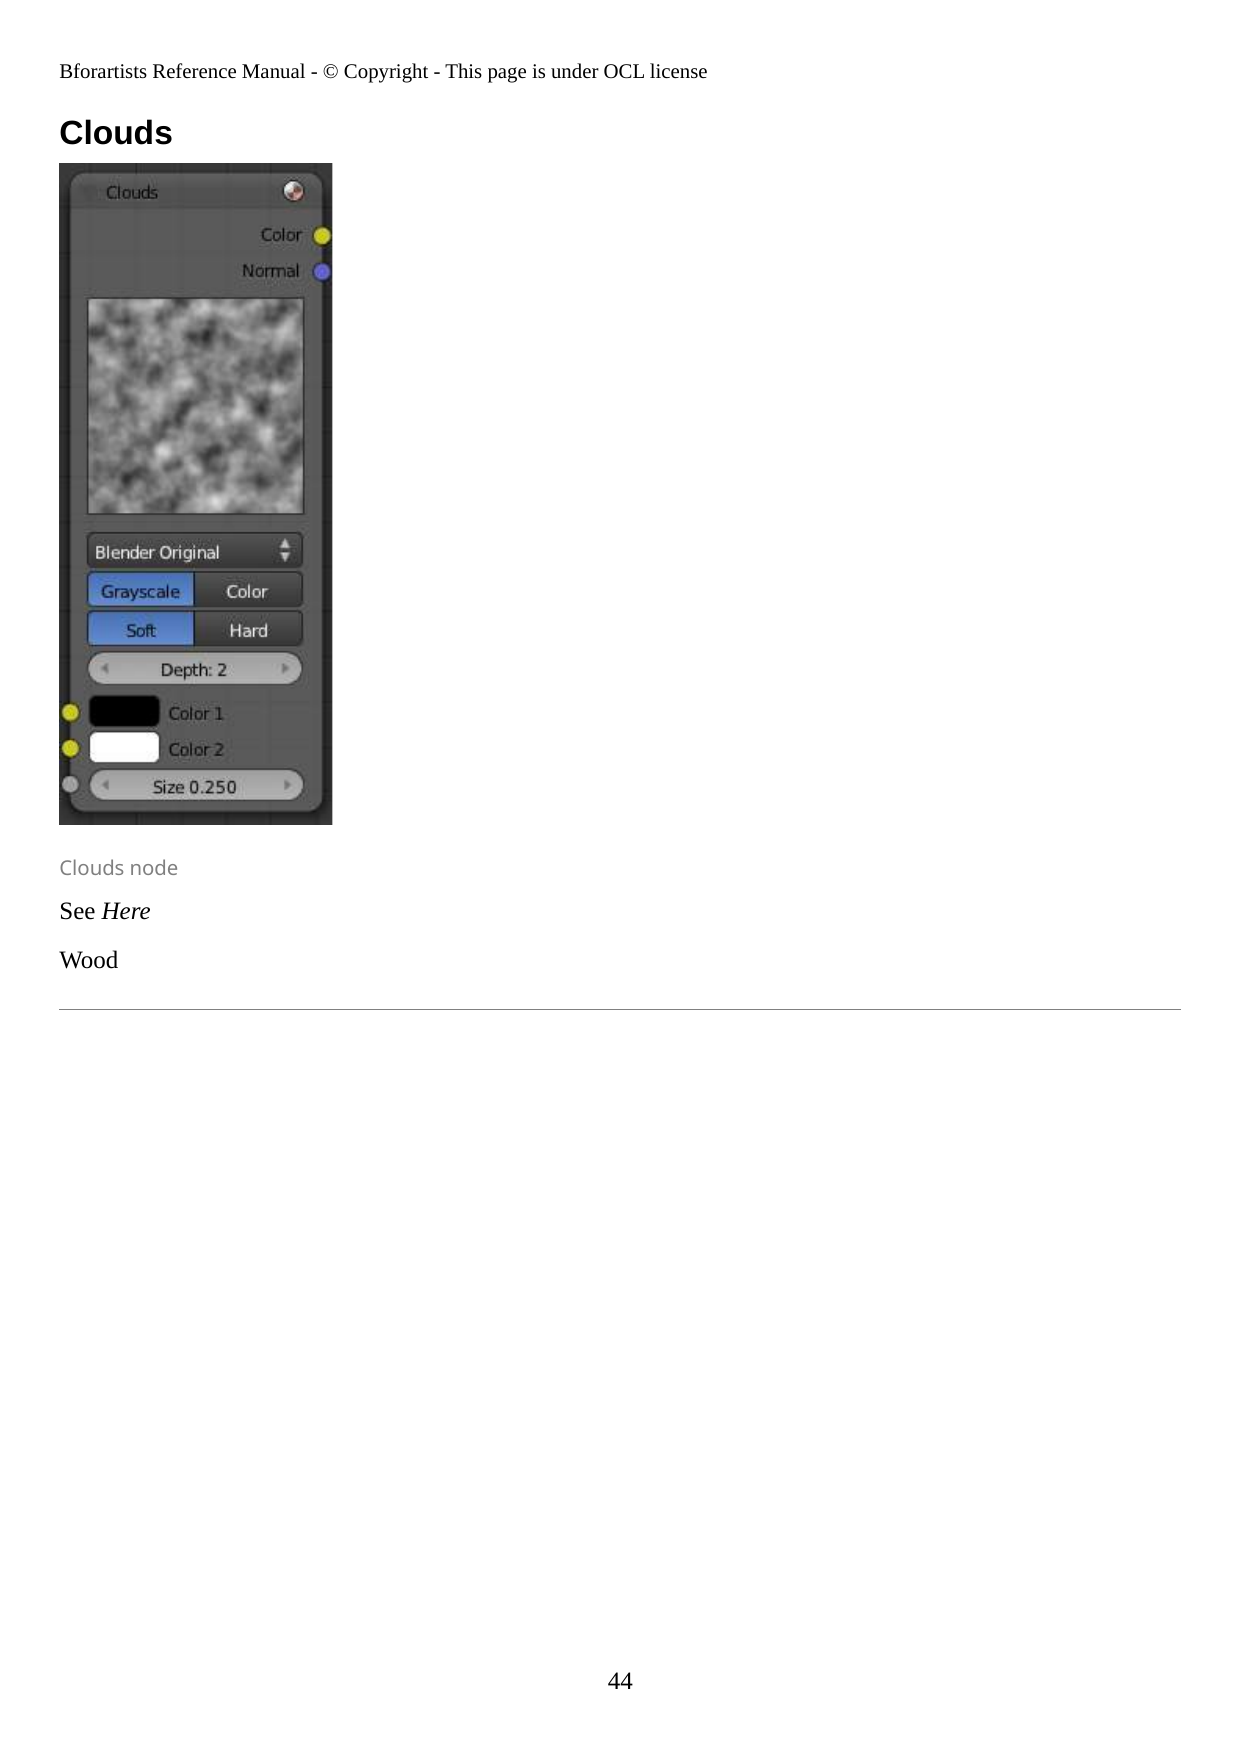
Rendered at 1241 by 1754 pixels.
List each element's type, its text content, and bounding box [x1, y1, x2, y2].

text Wood [59, 945, 1181, 974]
subtitle Clouds [59, 113, 1181, 151]
text Clouds node [59, 850, 1181, 882]
text See Here [59, 896, 1181, 925]
picture [59, 163, 333, 825]
